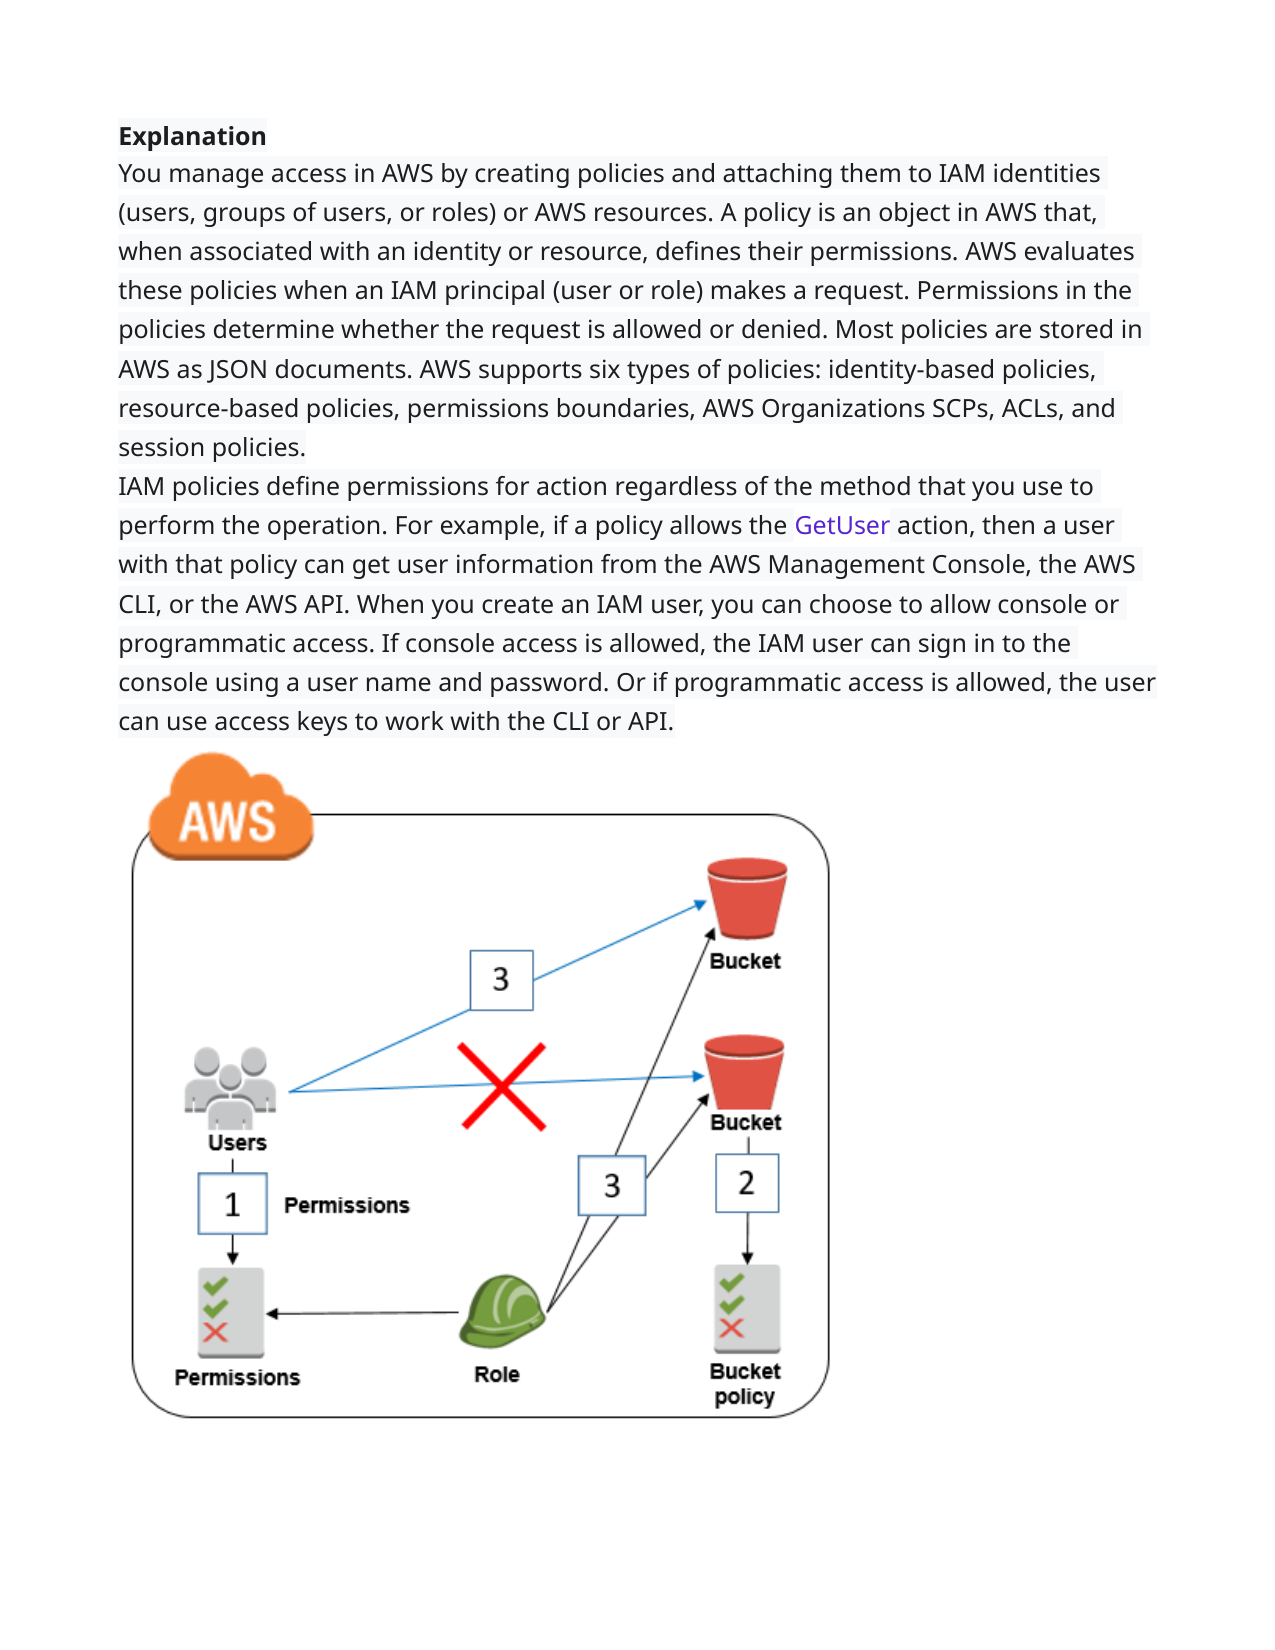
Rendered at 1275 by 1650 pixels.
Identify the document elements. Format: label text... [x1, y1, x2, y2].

text IAM policies define permissions for action regardless of the method that you use to perform the operation. For example, if a policy allows the GetUser action, then a user with that policy can get user information from the AWS Management Console, the AWS CLI, or the AWS API. When you create an IAM user, you can choose to allow console or programmatic access. If console access is allowed, the IAM user can sign in to the console using a user name and password. Or if programmatic access is allowed, the user can use access keys to work with the CLI or API. [118, 469, 1157, 738]
text You manage access in AWS by creating policies and attaching them to IAM identities (users, groups of users, or roles) or AWS resources. A policy is an object in AWS that, when associated with an identity or resource, defines their permissions. AWS evaluates these policies when an IAM principal (user or role) makes a request. Permissions in the policies determine whether the request is allowed or denied. Most policies are stored in AWS as JSON documents. AWS supports six types of policies: identity-based policies, resource-based policies, permissions boundaries, AWS Organizations SCPs, ACLs, and session policies. [118, 156, 1157, 464]
picture [118, 743, 847, 1434]
subtitle Explanation [118, 118, 1157, 152]
